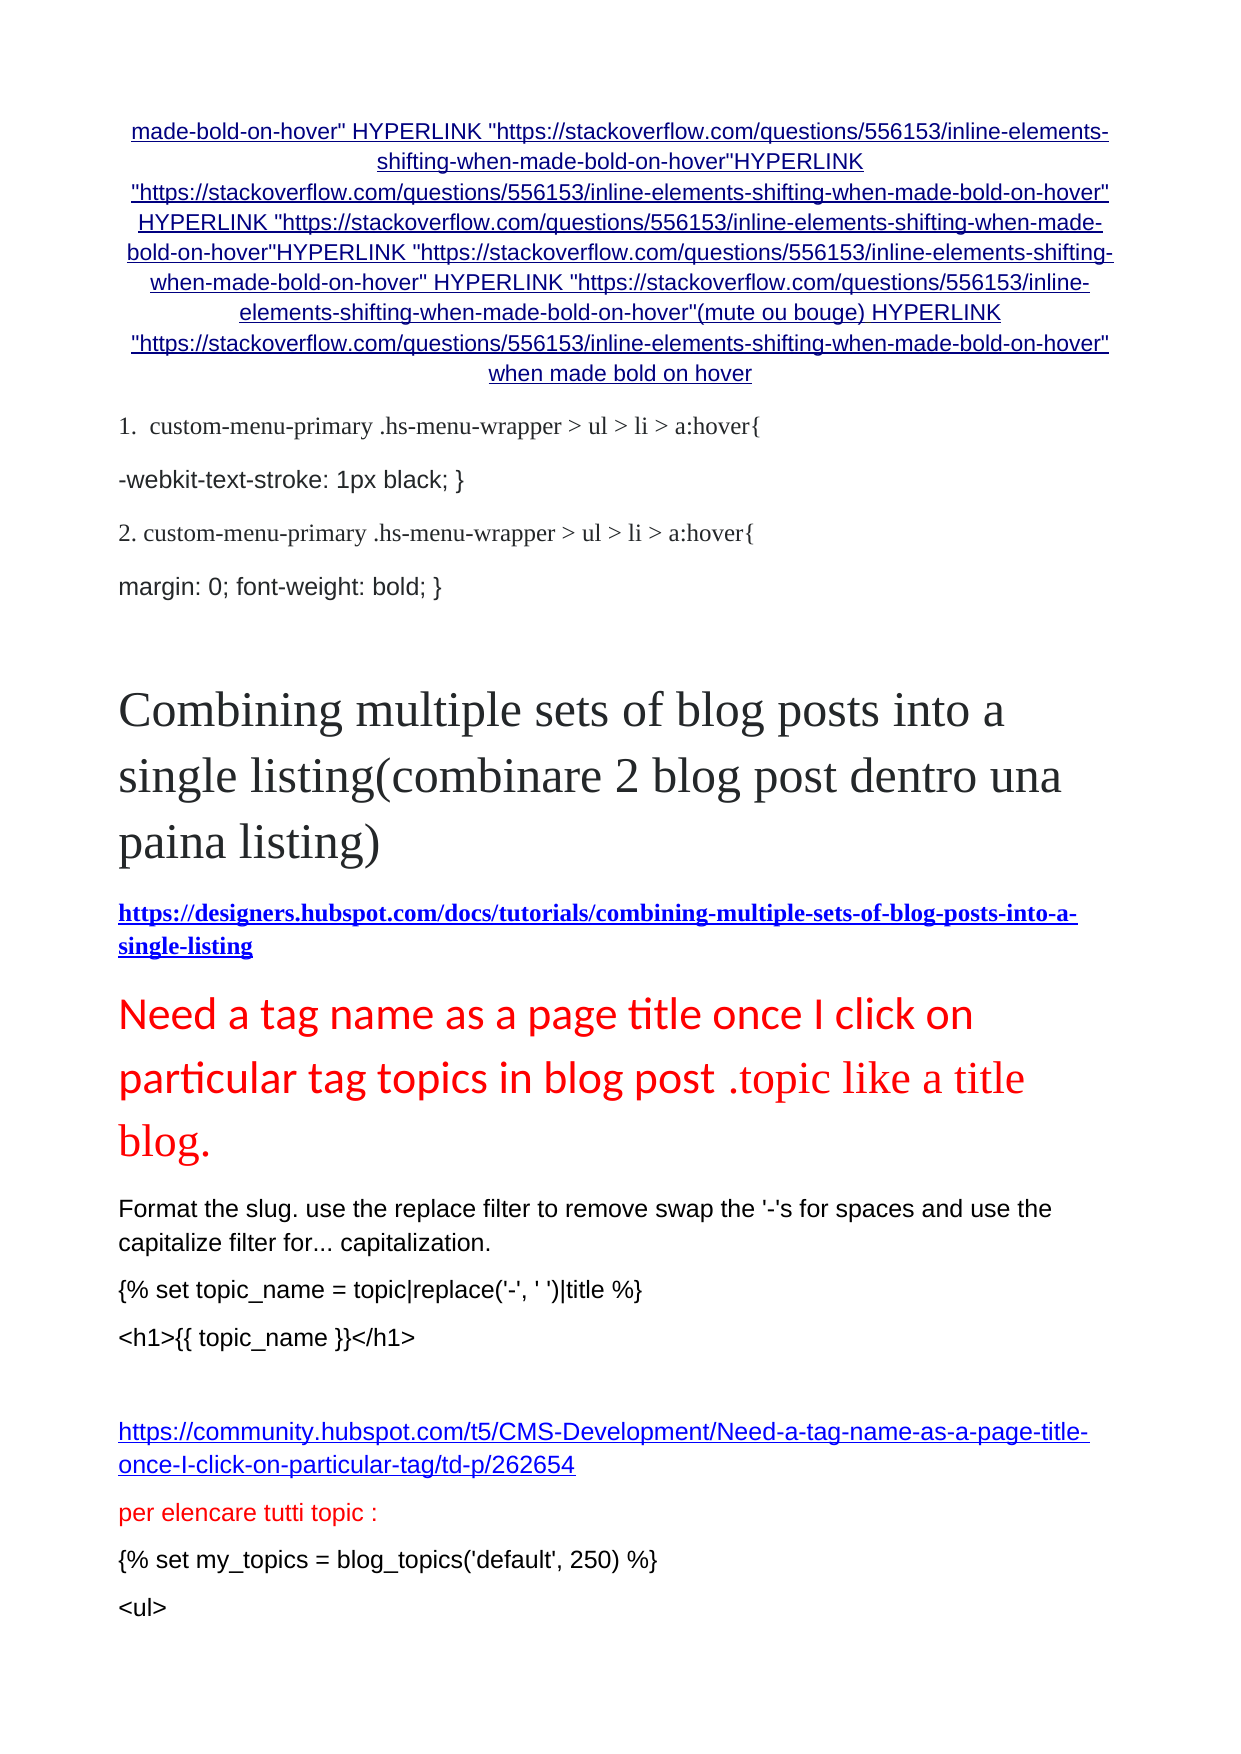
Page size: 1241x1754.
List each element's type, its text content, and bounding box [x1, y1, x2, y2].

text <h1>{{ topic_name }}</h1> [118, 1323, 1122, 1351]
text per elencare tutti topic : [118, 1498, 1122, 1526]
text made-bold-on-hover" HYPERLINK "https://stackoverflow.com/questions/556153/inline-elements-shifting-when-made-bold-on-hover"HYPERLINK "https://stackoverflow.com/questions/556153/inline-elements-shifting-when-made-bold-on-hover" HYPERLINK "https://stackoverflow.com/questions/556153/inline-elements-shifting-when-made-bold-on-hover"HYPERLINK "https://stackoverflow.com/questions/556153/inline-elements-shifting-when-made-bold-on-hover" HYPERLINK "https://stackoverflow.com/questions/556153/inline-elements-shifting-when-made-bold-on-hover"(mute ou bouge) HYPERLINK "https://stackoverflow.com/questions/556153/inline-elements-shifting-when-made-bold-on-hover" when made bold on hover [118, 118, 1122, 386]
text {% set my_topics = blog_topics('default', 250) %} [118, 1545, 1122, 1574]
text -webkit-text-stroke: 1px black; } [118, 465, 1122, 493]
text https://designers.hubspot.com/docs/tutorials/combining-multiple-sets-of-blog-posts-into-a-single-listing [118, 898, 1122, 960]
text Combining multiple sets of blog posts into a single listing(combinare 2 blog post dentro una paina listing) [118, 679, 1122, 869]
text Format the slug. use the replace filter to remove swap the '-'s for spaces and use the capitalize filter for... capitalization. [118, 1194, 1122, 1256]
text 1. custom-menu-primary .hs-menu-wrapper > ul > li > a:hover{ [118, 411, 1122, 439]
text margin: 0; font-weight: bold; } [118, 572, 1122, 601]
text {% set topic_name = topic|replace('-', ' ')|title %} [118, 1275, 1122, 1304]
text Need a tag name as a page title once I click on particular tag topics in blog post .topic like a title blog. [118, 985, 1122, 1166]
text https://community.hubspot.com/t5/CMS-Development/Need-a-tag-name-as-a-page-title-once-I-click-on-particular-tag/td-p/262654 [118, 1417, 1122, 1479]
text 2. custom-menu-primary .hs-menu-wrapper > ul > li > a:hover{ [118, 518, 1122, 547]
text <ul> [118, 1593, 1122, 1622]
